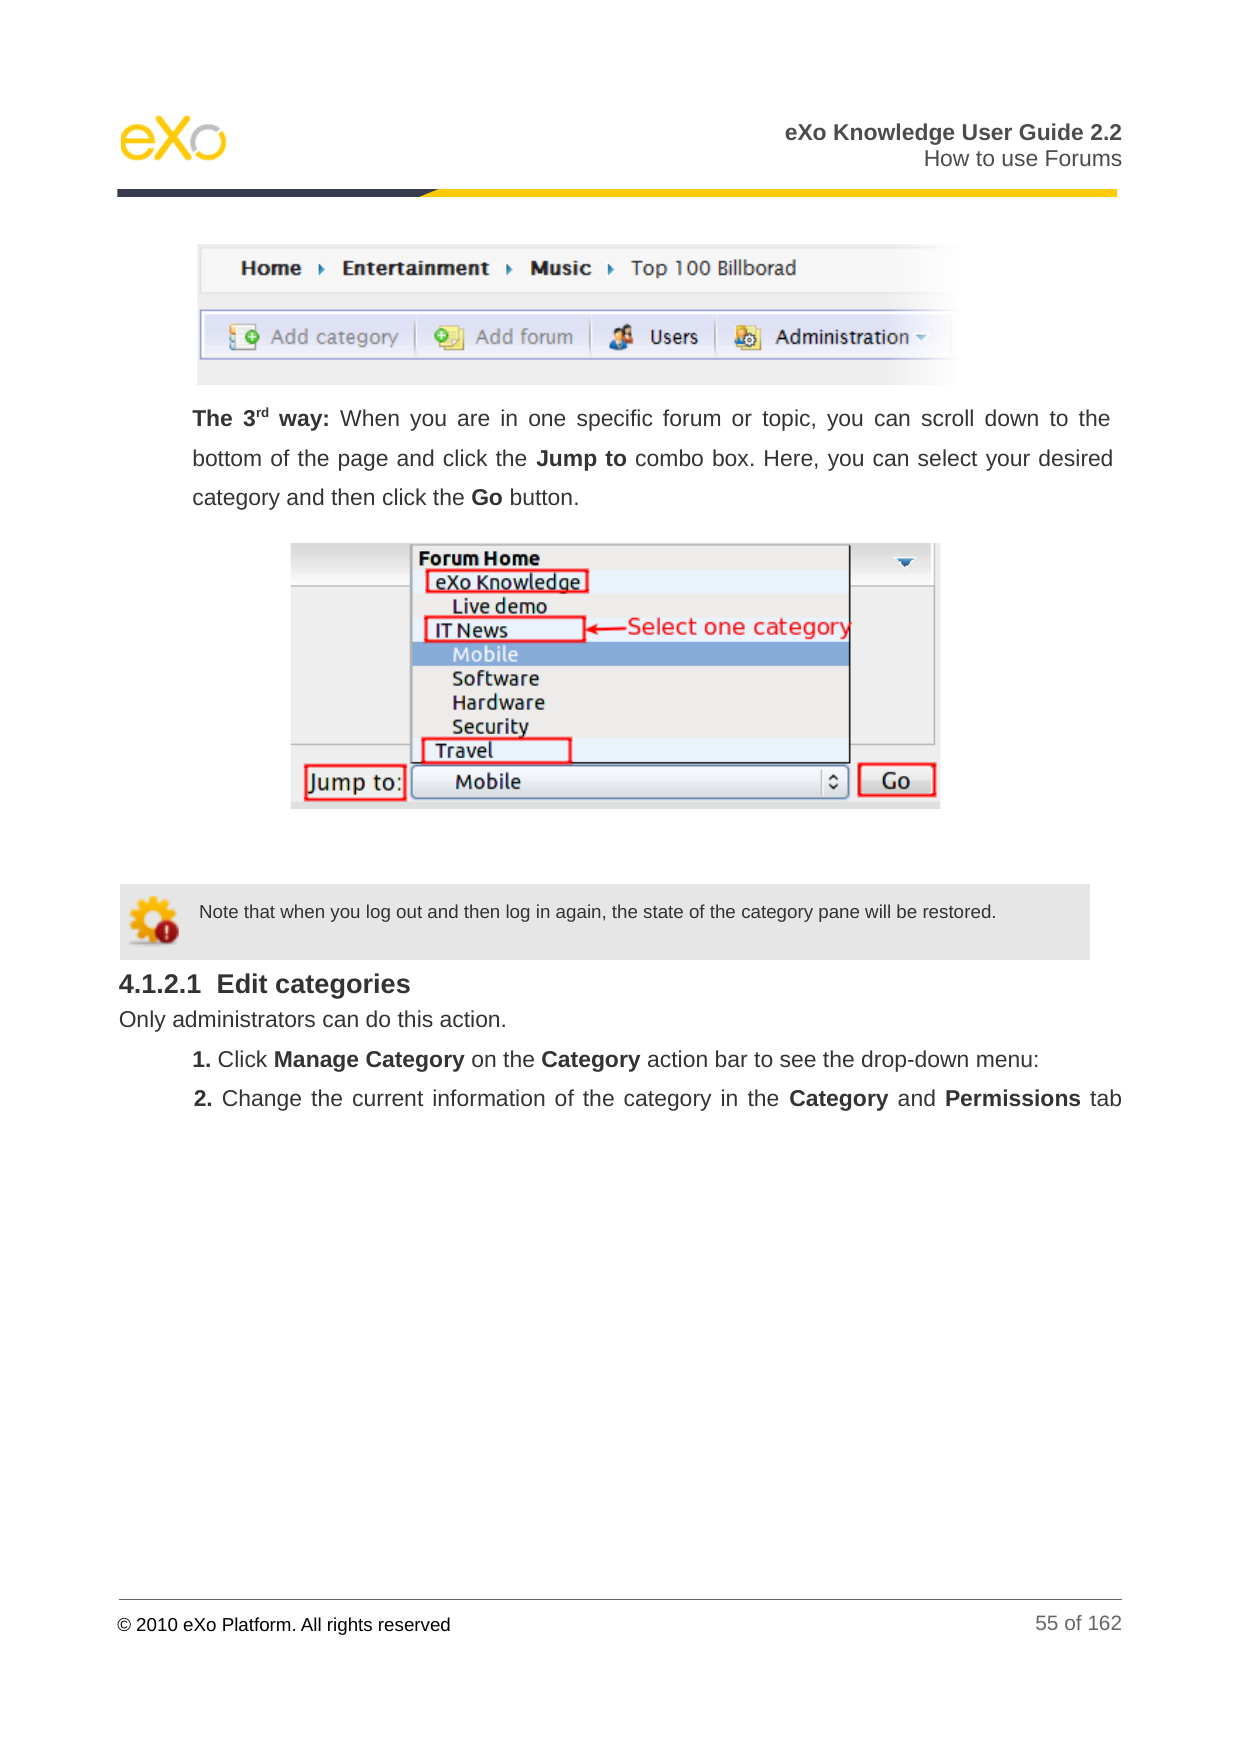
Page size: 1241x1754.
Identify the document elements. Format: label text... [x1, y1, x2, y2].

picture [128, 896, 179, 947]
text 1. Click Manage Category on the Category action bar to see the drop-down menu: [118, 1046, 1122, 1072]
picture [117, 189, 1118, 197]
subtitle Edit categories [118, 968, 1122, 999]
text The 3rd way: When you are in one specific forum or topic, you can scroll down to the bottom of the page and click the Jump to combo box. Here, you can select your desired category and then click the Go button. [118, 223, 1122, 511]
table_header Note that when you log out and then log in again, the state of the category pane will be restored. [120, 884, 1090, 960]
picture [120, 115, 227, 161]
text Only administrators can do this action. [118, 1006, 1122, 1033]
picture [197, 244, 960, 385]
picture [290, 543, 941, 809]
